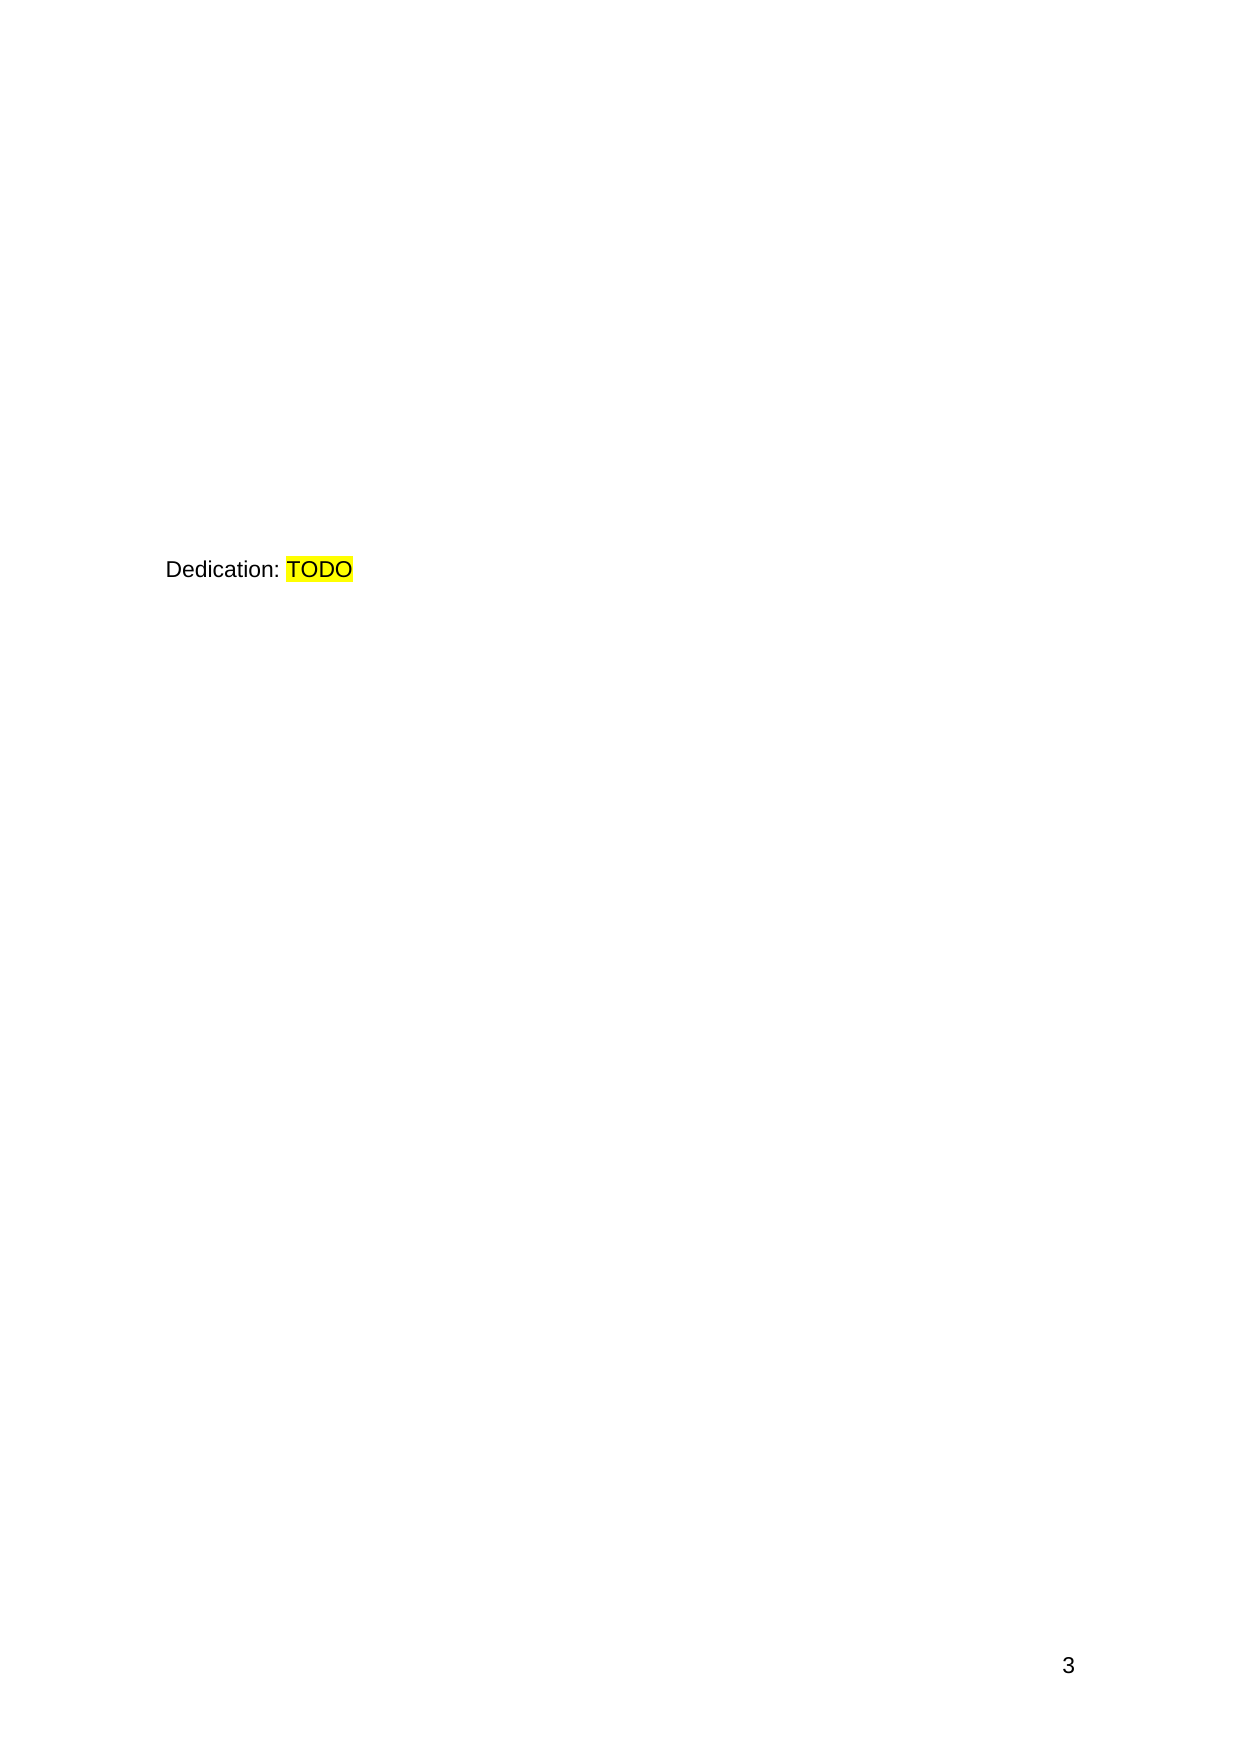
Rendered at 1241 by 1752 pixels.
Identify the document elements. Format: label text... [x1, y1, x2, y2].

text Dedication: TODO [165, 556, 1075, 582]
